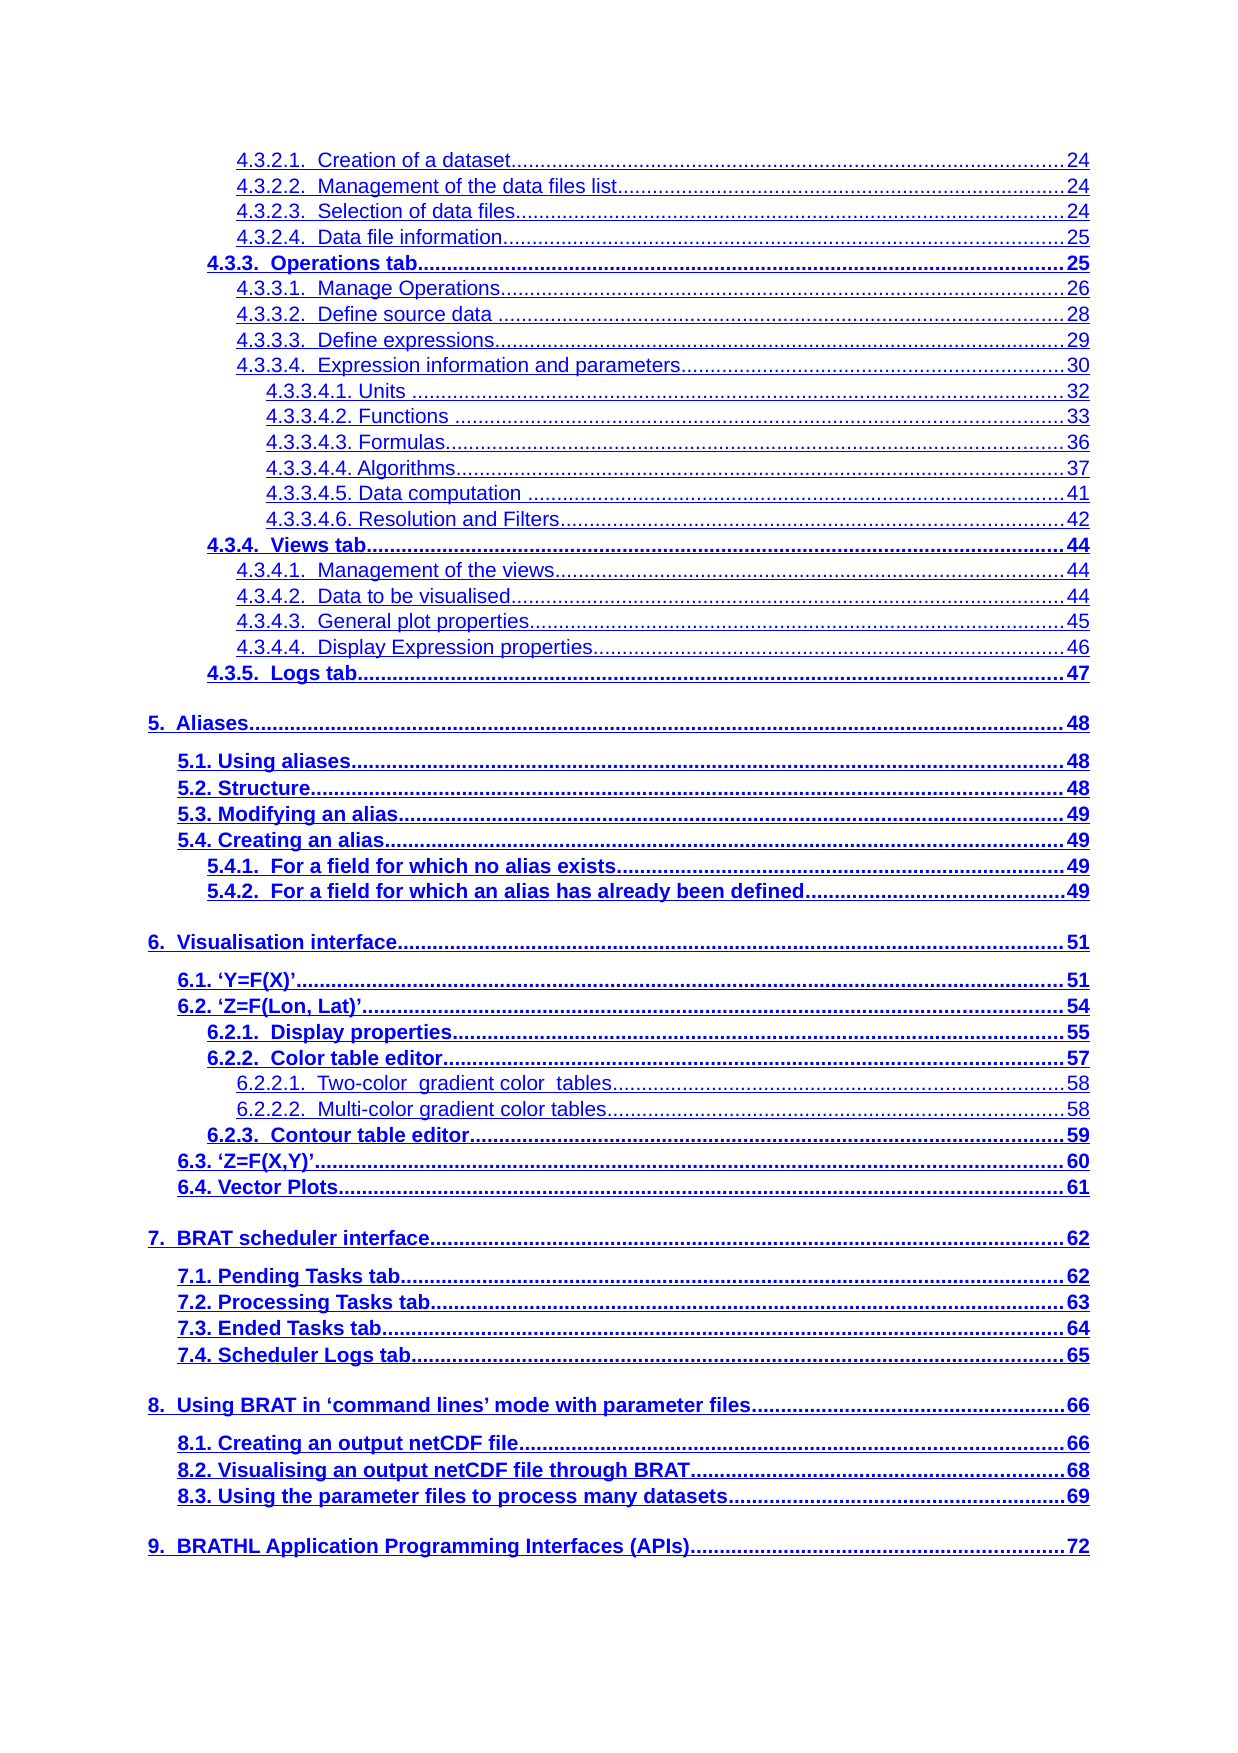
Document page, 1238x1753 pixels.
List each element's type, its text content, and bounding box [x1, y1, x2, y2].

text 4.3.3.4.1. Units 32 [266, 378, 1090, 400]
text 6.2.2.1. Two-color gradient color tables 58 [236, 1071, 1090, 1092]
text 7.2. Processing Tasks tab 63 [177, 1289, 1090, 1311]
text 4.3.3. Operations tab 25 [207, 250, 1090, 272]
text 6.2.3. Contour table editor 59 [207, 1122, 1090, 1143]
text 5.2. Structure 48 [177, 775, 1090, 797]
text 6. Visualisation interface 51 [148, 929, 1090, 951]
text 4.3.2.2. Management of the data files list 24 [236, 173, 1090, 195]
text 4.3.5. Logs tab 47 [207, 660, 1090, 682]
text 4.3.3.3. Define expressions 29 [236, 327, 1090, 348]
text 4.3.3.4.2. Functions 33 [266, 404, 1090, 425]
text 6.2.2. Color table editor 57 [207, 1045, 1090, 1067]
text 4.3.4.4. Display Expression properties 46 [236, 634, 1090, 656]
text 6.1. ‘Y=F(X)’ 51 [177, 968, 1090, 989]
text 4.3.2.3. Selection of data files 24 [236, 199, 1090, 220]
text 6.2.1. Display properties 55 [207, 1019, 1090, 1041]
text 9. BRATHL Application Programming Interfaces (APIs) 72 [148, 1534, 1090, 1555]
text 5.4.1. For a field for which no alias exists 49 [207, 853, 1090, 875]
text 4.3.4.2. Data to be visualised 44 [236, 583, 1090, 605]
text 8.3. Using the parameter files to process many datasets 69 [177, 1483, 1090, 1505]
text 5.4.2. For a field for which an alias has already been defined 49 [207, 879, 1090, 900]
text 7.4. Scheduler Logs tab 65 [177, 1342, 1090, 1363]
text 7.3. Ended Tasks tab 64 [177, 1316, 1090, 1337]
text 4.3.3.4.4. Algorithms 37 [266, 455, 1090, 477]
text 7.1. Pending Tasks tab 62 [177, 1263, 1090, 1285]
text 6.2. ‘Z=F(Lon, Lat)’ 54 [177, 994, 1090, 1015]
text 4.3.3.4.5. Data computation 41 [266, 481, 1090, 502]
text 8.1. Creating an output netCDF file 66 [177, 1431, 1090, 1452]
text 4.3.3.2. Define source data 28 [236, 301, 1090, 323]
text 4.3.2.4. Data file information 25 [236, 224, 1090, 246]
text 4.3.4.3. General plot properties 45 [236, 609, 1090, 630]
text 6.2.2.2. Multi-color gradient color tables 58 [236, 1096, 1090, 1118]
text 6.3. ‘Z=F(X,Y)’ 60 [177, 1148, 1090, 1170]
text 5. Aliases 48 [148, 711, 1090, 732]
text 7. BRAT scheduler interface 62 [148, 1225, 1090, 1247]
text 5.3. Modifying an alias 49 [177, 801, 1090, 823]
text 6.4. Vector Plots 61 [177, 1174, 1090, 1196]
text 4.3.3.4. Expression information and parameters 30 [236, 353, 1090, 374]
text 4.3.4.1. Management of the views 44 [236, 558, 1090, 579]
text 4.3.4. Views tab 44 [207, 532, 1090, 553]
text 5.4. Creating an alias 49 [177, 828, 1090, 849]
text 4.3.3.1. Manage Operations 26 [236, 276, 1090, 297]
text 8.2. Visualising an output netCDF file through BRAT 68 [177, 1457, 1090, 1478]
text 4.3.3.4.3. Formulas 36 [266, 429, 1090, 451]
text 4.3.2.1. Creation of a dataset 24 [236, 148, 1090, 169]
text 8. Using BRAT in ‘command lines’ mode with parameter files 66 [148, 1393, 1090, 1414]
text 4.3.3.4.6. Resolution and Filters 42 [266, 506, 1090, 528]
text 5.1. Using aliases 48 [177, 749, 1090, 770]
